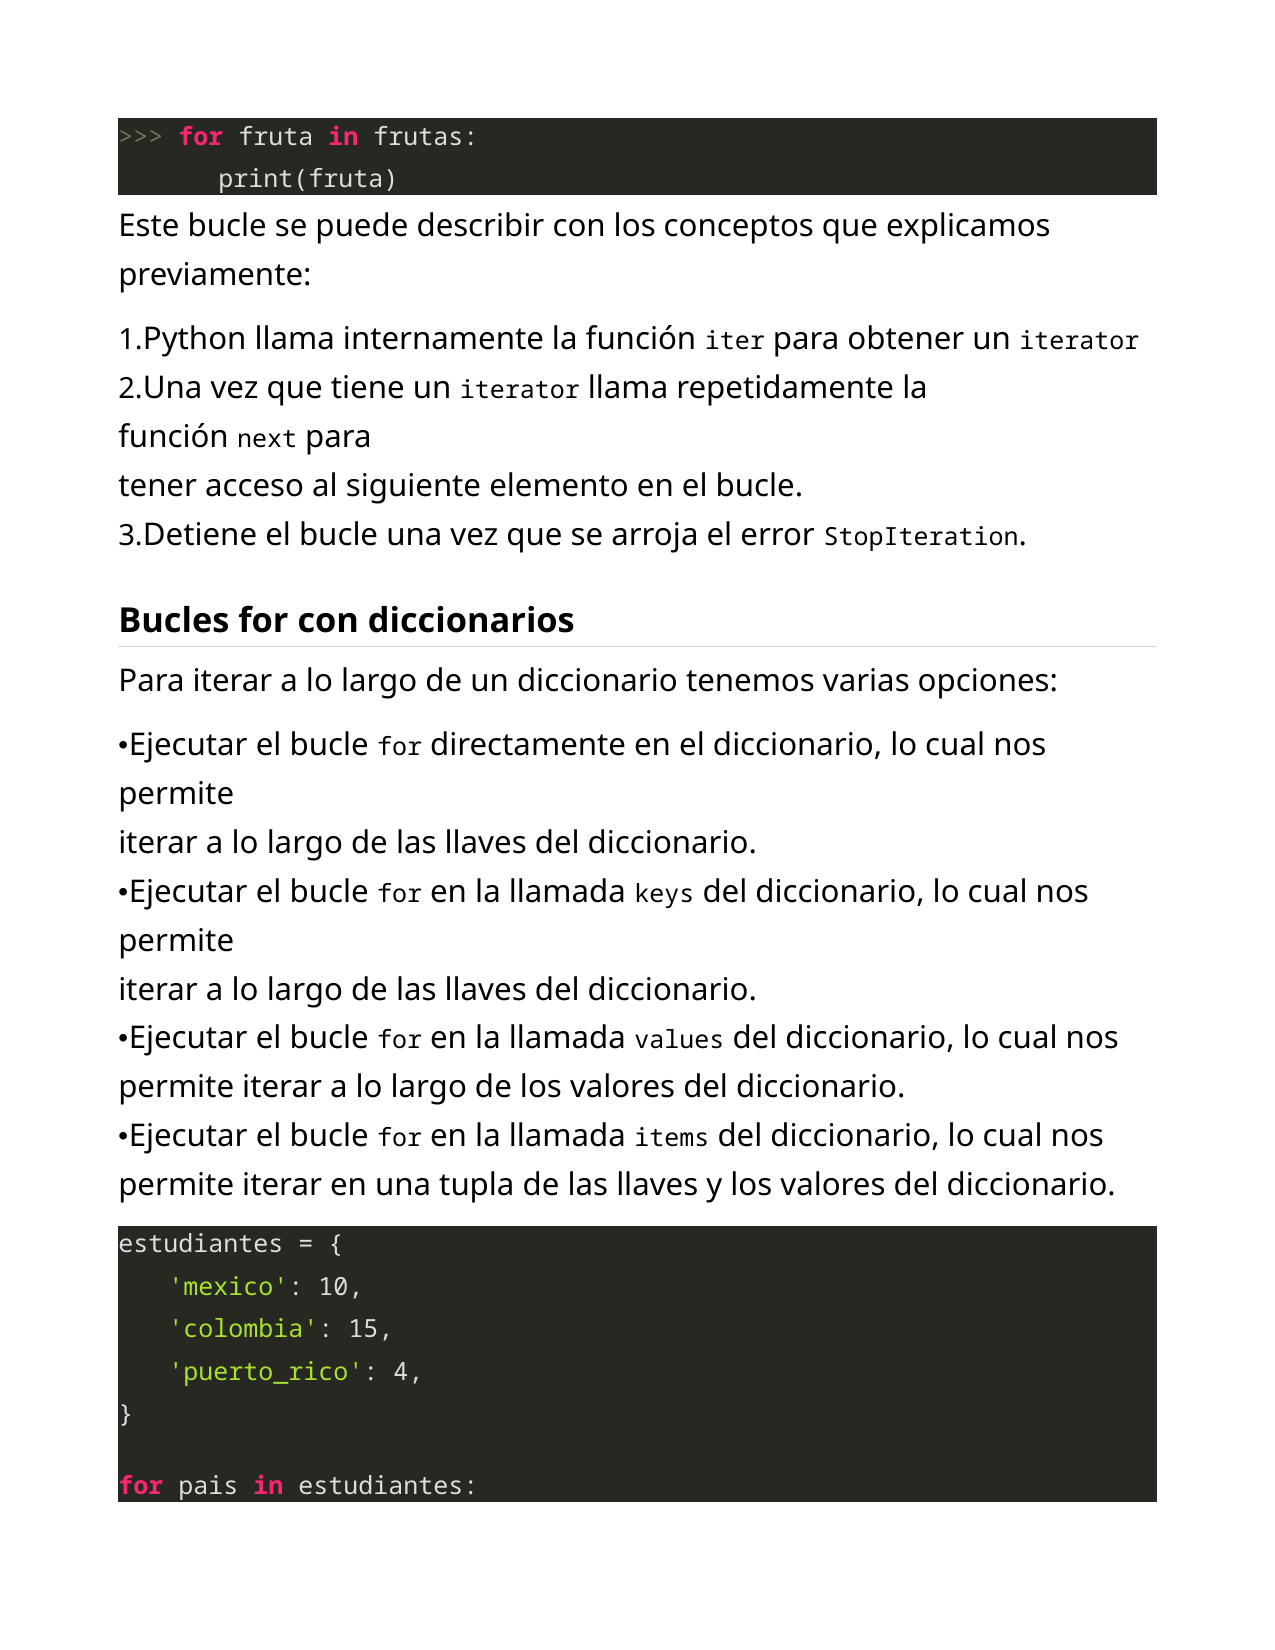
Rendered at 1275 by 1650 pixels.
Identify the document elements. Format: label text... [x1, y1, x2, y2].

text estudiantes = { [118, 1226, 1157, 1260]
list Ejecutar el bucle for directamente en el diccionario, lo cual nos permite iterar a lo largo de las llaves del diccionario. [118, 722, 1157, 862]
list Ejecutar el bucle for en la llamada values del diccionario, lo cual nos permite iterar a lo largo de los valores del diccionario. [118, 1016, 1157, 1107]
text for pais in estudiantes: [118, 1468, 1157, 1502]
text 'puerto_rico': 4, [118, 1353, 1157, 1387]
text 'colombia': 15, [118, 1311, 1157, 1345]
list Ejecutar el bucle for en la llamada keys del diccionario, lo cual nos permite iterar a lo largo de las llaves del diccionario. [118, 869, 1157, 1009]
list Python llama internamente la función iter para obtener un iterator [118, 316, 1157, 358]
list Una vez que tiene un iterator llama repetidamente la función next para tener acceso al siguiente elemento en el bucle. [118, 364, 1157, 505]
text print(fruta) [118, 161, 1157, 195]
list Detiene el bucle una vez que se arroja el error StopIteration. [118, 511, 1157, 554]
text } [118, 1396, 1157, 1430]
text >>> for fruta in frutas: [118, 118, 1157, 152]
text Este bucle se puede describir con los conceptos que explicamos previamente: [118, 203, 1157, 295]
subtitle Bucles for con diccionarios [118, 596, 1157, 646]
list Ejecutar el bucle for en la llamada items del diccionario, lo cual nos permite iterar en una tupla de las llaves y los valores del diccionario. [118, 1113, 1157, 1205]
text Para iterar a lo largo de un diccionario tenemos varias opciones: [118, 658, 1157, 701]
text 'mexico': 10, [118, 1268, 1157, 1302]
